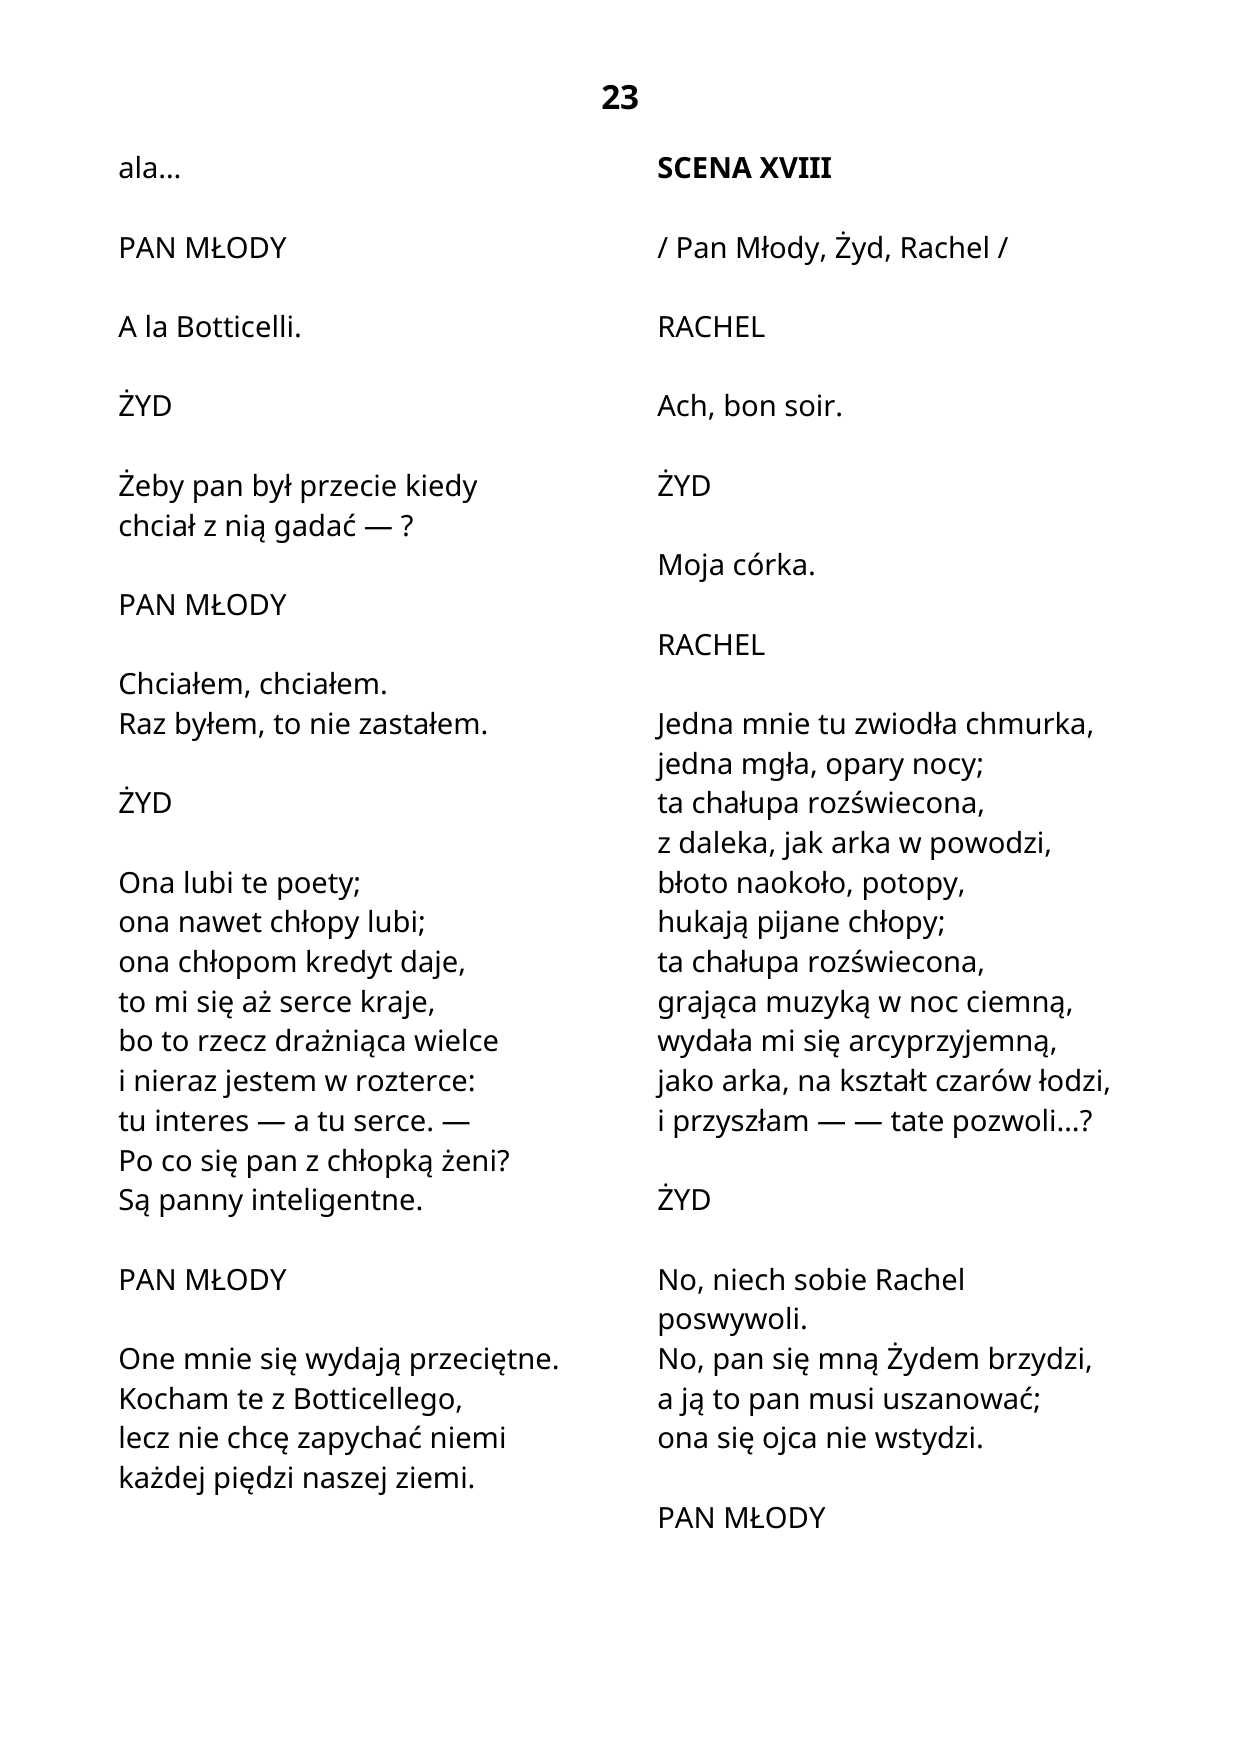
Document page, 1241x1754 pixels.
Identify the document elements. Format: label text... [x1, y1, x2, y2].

text No, niech sobie Rachel poswywoli. [657, 1259, 1122, 1338]
text ona nawet chłopy lubi; [118, 902, 583, 941]
text Ona lubi te poety; [118, 862, 583, 902]
text grająca muzyką w noc ciemną, [657, 981, 1122, 1021]
text ŻYD [118, 386, 583, 425]
text PAN MŁODY [657, 1497, 1122, 1537]
text A la Botticelli. [118, 306, 583, 346]
text Ach, bon soir. [657, 386, 1122, 425]
text hukają pijane chłopy; [657, 902, 1122, 941]
text ala… [118, 148, 583, 187]
text Kocham te z Botticellego, [118, 1378, 583, 1418]
text RACHEL [657, 306, 1122, 346]
text wydała mi się arcyprzyjemną, [657, 1021, 1122, 1060]
text Moja córka. [657, 544, 1122, 584]
text / Pan Młody, Żyd, Rachel / [657, 227, 1122, 267]
text Po co się pan z chłopką żeni? [118, 1140, 583, 1179]
text tu interes — a tu serce. — [118, 1100, 583, 1140]
text ŻYD [657, 1179, 1122, 1219]
text ŻYD [657, 465, 1122, 505]
text Żeby pan był przecie kiedy [118, 465, 583, 505]
text One mnie się wydają przeciętne. [118, 1338, 583, 1378]
text Jedna mnie tu zwiodła chmurka, [657, 703, 1122, 743]
text Są panny inteligentne. [118, 1179, 583, 1219]
text jedna mgła, opary nocy; [657, 743, 1122, 783]
text ta chałupa rozświecona, [657, 783, 1122, 822]
text PAN MŁODY [118, 1259, 583, 1298]
text lecz nie chcę zapychać niemi [118, 1418, 583, 1457]
text PAN MŁODY [118, 584, 583, 624]
text to mi się aż serce kraje, [118, 981, 583, 1021]
text błoto naokoło, potopy, [657, 862, 1122, 902]
text PAN MŁODY [118, 227, 583, 267]
text Chciałem, chciałem. [118, 663, 583, 703]
text Raz byłem, to nie zastałem. [118, 703, 583, 743]
text RACHEL [657, 624, 1122, 663]
text ona chłopom kredyt daje, [118, 941, 583, 981]
text ta chałupa rozświecona, [657, 941, 1122, 981]
text ŻYD [118, 783, 583, 822]
text i przyszłam — — tate pozwoli…? [657, 1100, 1122, 1140]
text chciał z nią gadać — ? [118, 505, 583, 544]
text bo to rzecz drażniąca wielce [118, 1021, 583, 1060]
text każdej piędzi naszej ziemi. [118, 1457, 583, 1497]
text a ją to pan musi uszanować; [657, 1378, 1122, 1418]
text jako arka, na kształt czarów łodzi, [657, 1060, 1122, 1100]
text No, pan się mną Żydem brzydzi, [657, 1338, 1122, 1378]
text i nieraz jestem w rozterce: [118, 1060, 583, 1100]
text SCENA XVIII [657, 148, 1122, 187]
text z daleka, jak arka w powodzi, [657, 822, 1122, 862]
text ona się ojca nie wstydzi. [657, 1418, 1122, 1457]
